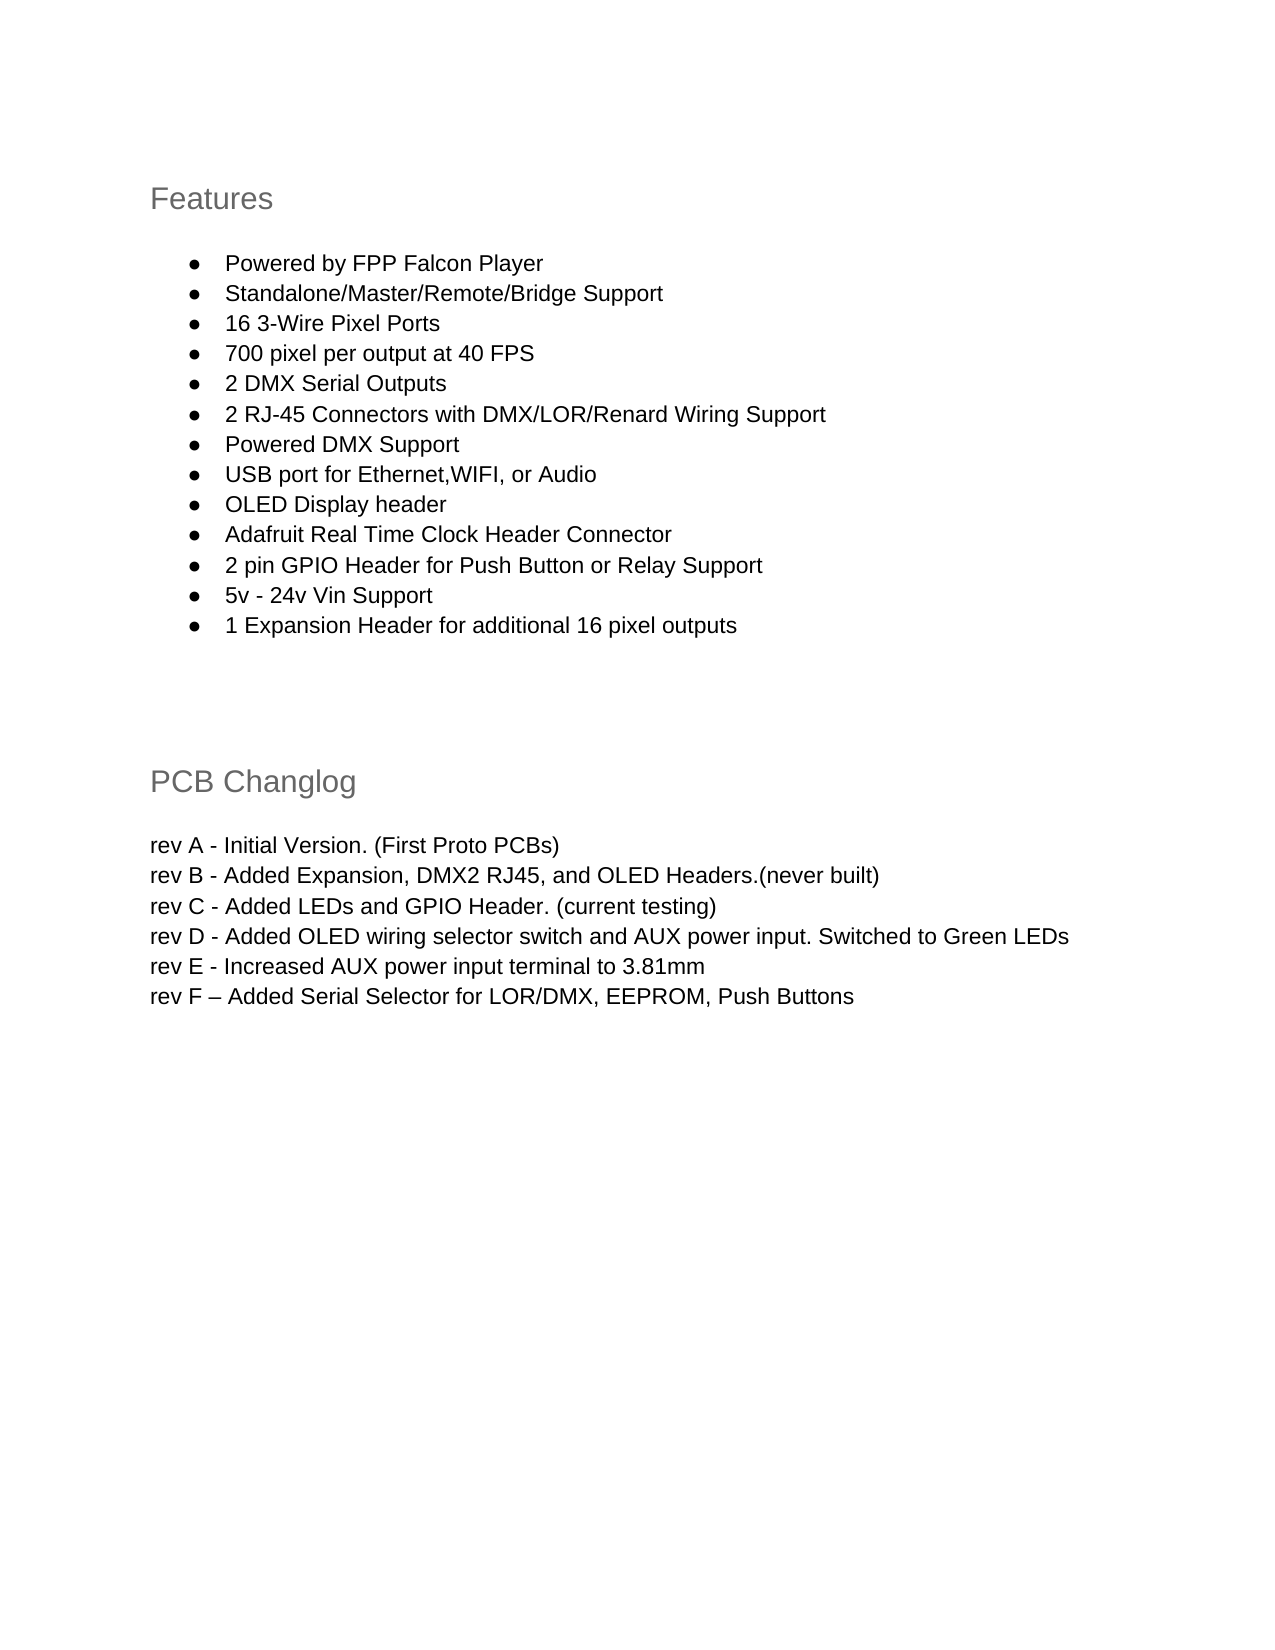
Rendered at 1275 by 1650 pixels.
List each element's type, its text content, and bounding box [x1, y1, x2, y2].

list 16 3-Wire Pixel Ports [187, 310, 1125, 336]
list Adafruit Real Time Clock Header Connector [187, 521, 1125, 548]
subtitle Features [150, 180, 1125, 216]
text rev D - Added OLED wiring selector switch and AUX power input. Switched to Green LEDs [150, 923, 1125, 949]
list USB port for Ethernet,WIFI, or Audio [187, 461, 1125, 487]
list 2 pin GPIO Header for Push Button or Relay Support [187, 552, 1125, 578]
list Powered by FPP Falcon Player [187, 249, 1125, 276]
subtitle PCB Changlog [150, 763, 1125, 799]
text rev C - Added LEDs and GPIO Header. (current testing) [150, 893, 1125, 919]
list 2 DMX Serial Outputs [187, 370, 1125, 397]
list Standalone/Master/Remote/Bridge Support [187, 280, 1125, 306]
text rev B - Added Expansion, DMX2 RJ45, and OLED Headers.(never built) [150, 862, 1125, 889]
text rev F – Added Serial Selector for LOR/DMX, EEPROM, Push Buttons [150, 983, 1125, 1010]
list 700 pixel per output at 40 FPS [187, 340, 1125, 366]
list 1 Expansion Header for additional 16 pixel outputs [187, 612, 1125, 638]
text rev A - Initial Version. (First Proto PCBs) [150, 832, 1125, 859]
list 5v - 24v Vin Support [187, 582, 1125, 608]
list Powered DMX Support [187, 431, 1125, 457]
text rev E - Increased AUX power input terminal to 3.81mm [150, 953, 1125, 979]
list 2 RJ-45 Connectors with DMX/LOR/Renard Wiring Support [187, 401, 1125, 427]
list OLED Display header [187, 491, 1125, 517]
